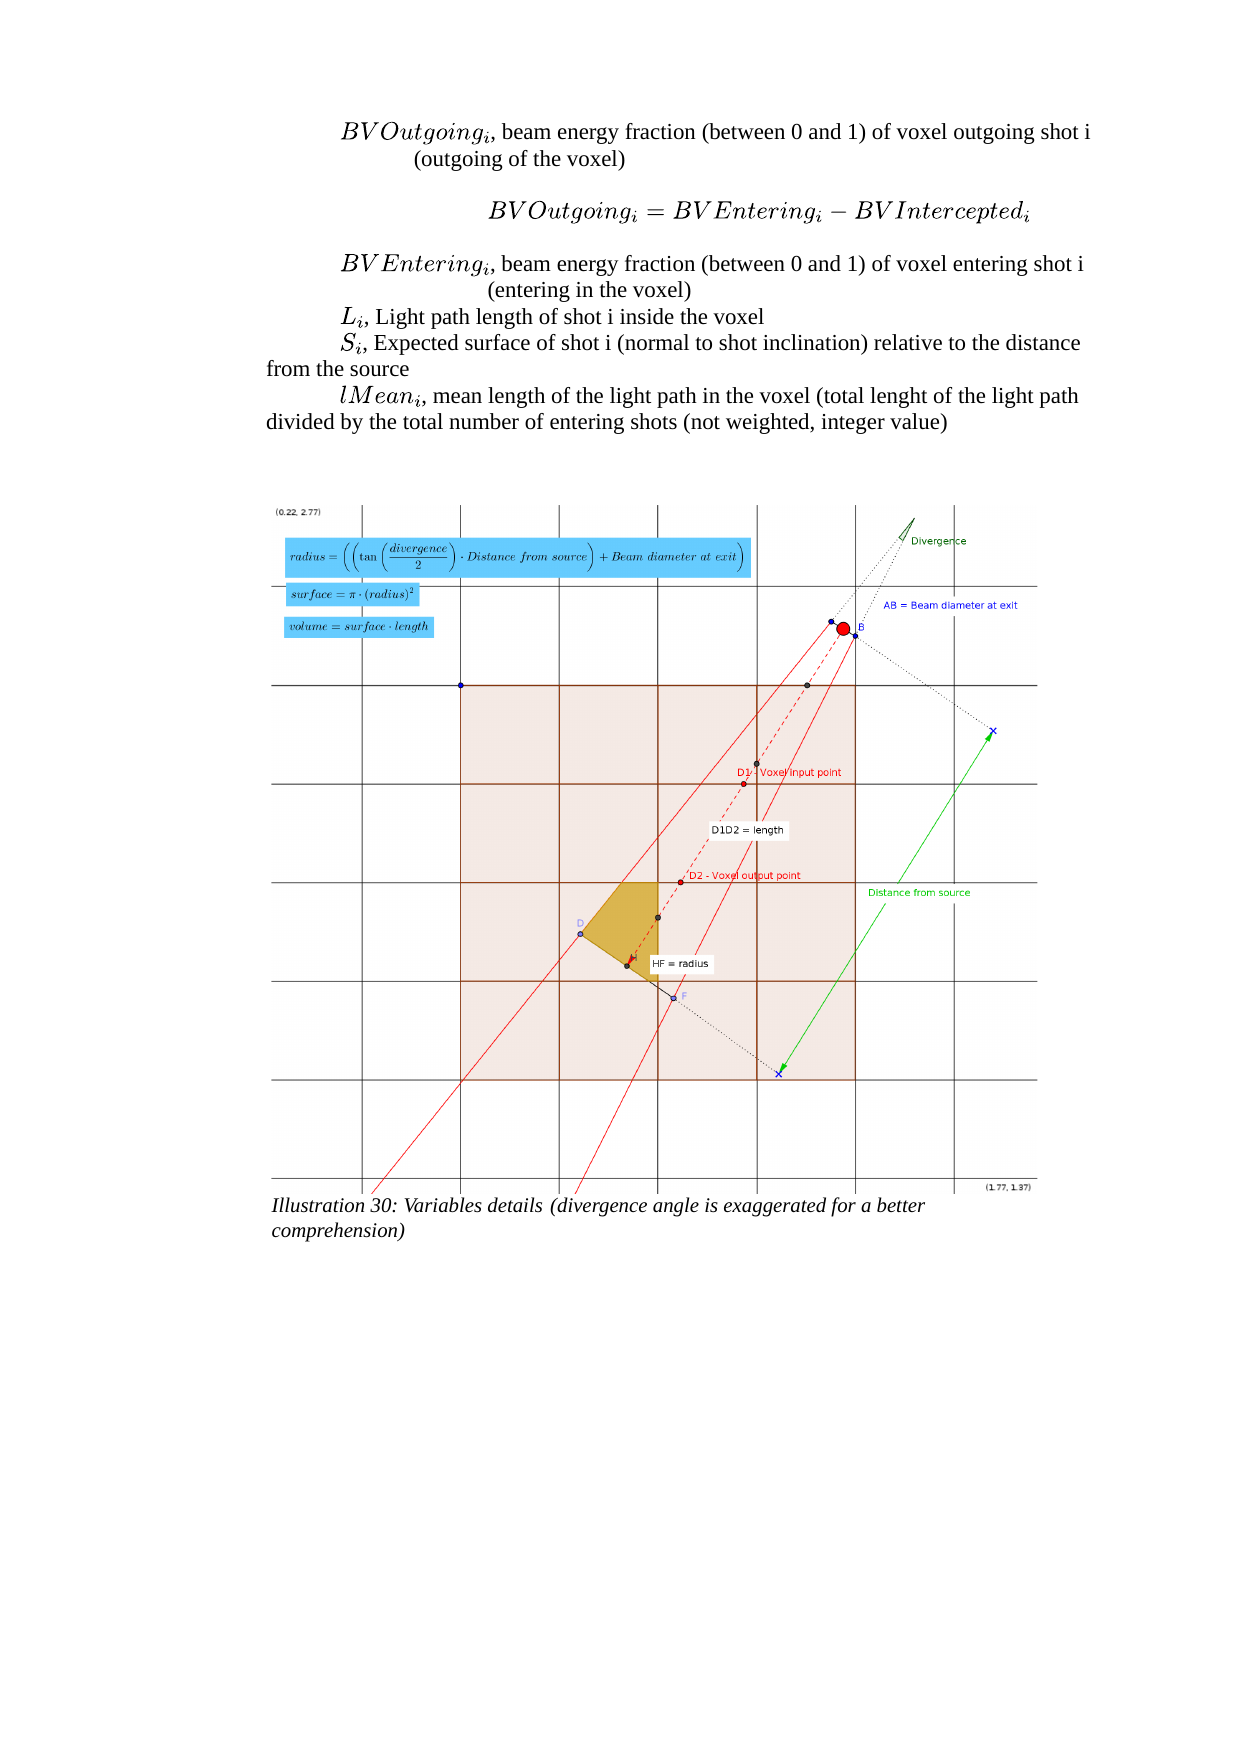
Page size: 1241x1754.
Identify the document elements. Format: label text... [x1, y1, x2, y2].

table_header [118, 1194, 1122, 1247]
text , beam energy fraction (between 0 and 1) of voxel outgoing shot i (outgoing of the voxel) [266, 118, 1122, 171]
picture [271, 505, 1038, 1194]
text , beam energy fraction (between 0 and 1) of voxel entering shot i (entering in the voxel) [266, 250, 1122, 303]
table_header [118, 487, 1122, 1193]
text , mean length of the light path in the voxel (total lenght of the light path divided by the total number of entering shots (not weighted, integer value) [266, 382, 1122, 434]
text , Light path length of shot i inside the voxel [266, 303, 1122, 329]
text , Expected surface of shot i (normal to shot inclination) relative to the distance from the source [266, 329, 1122, 382]
